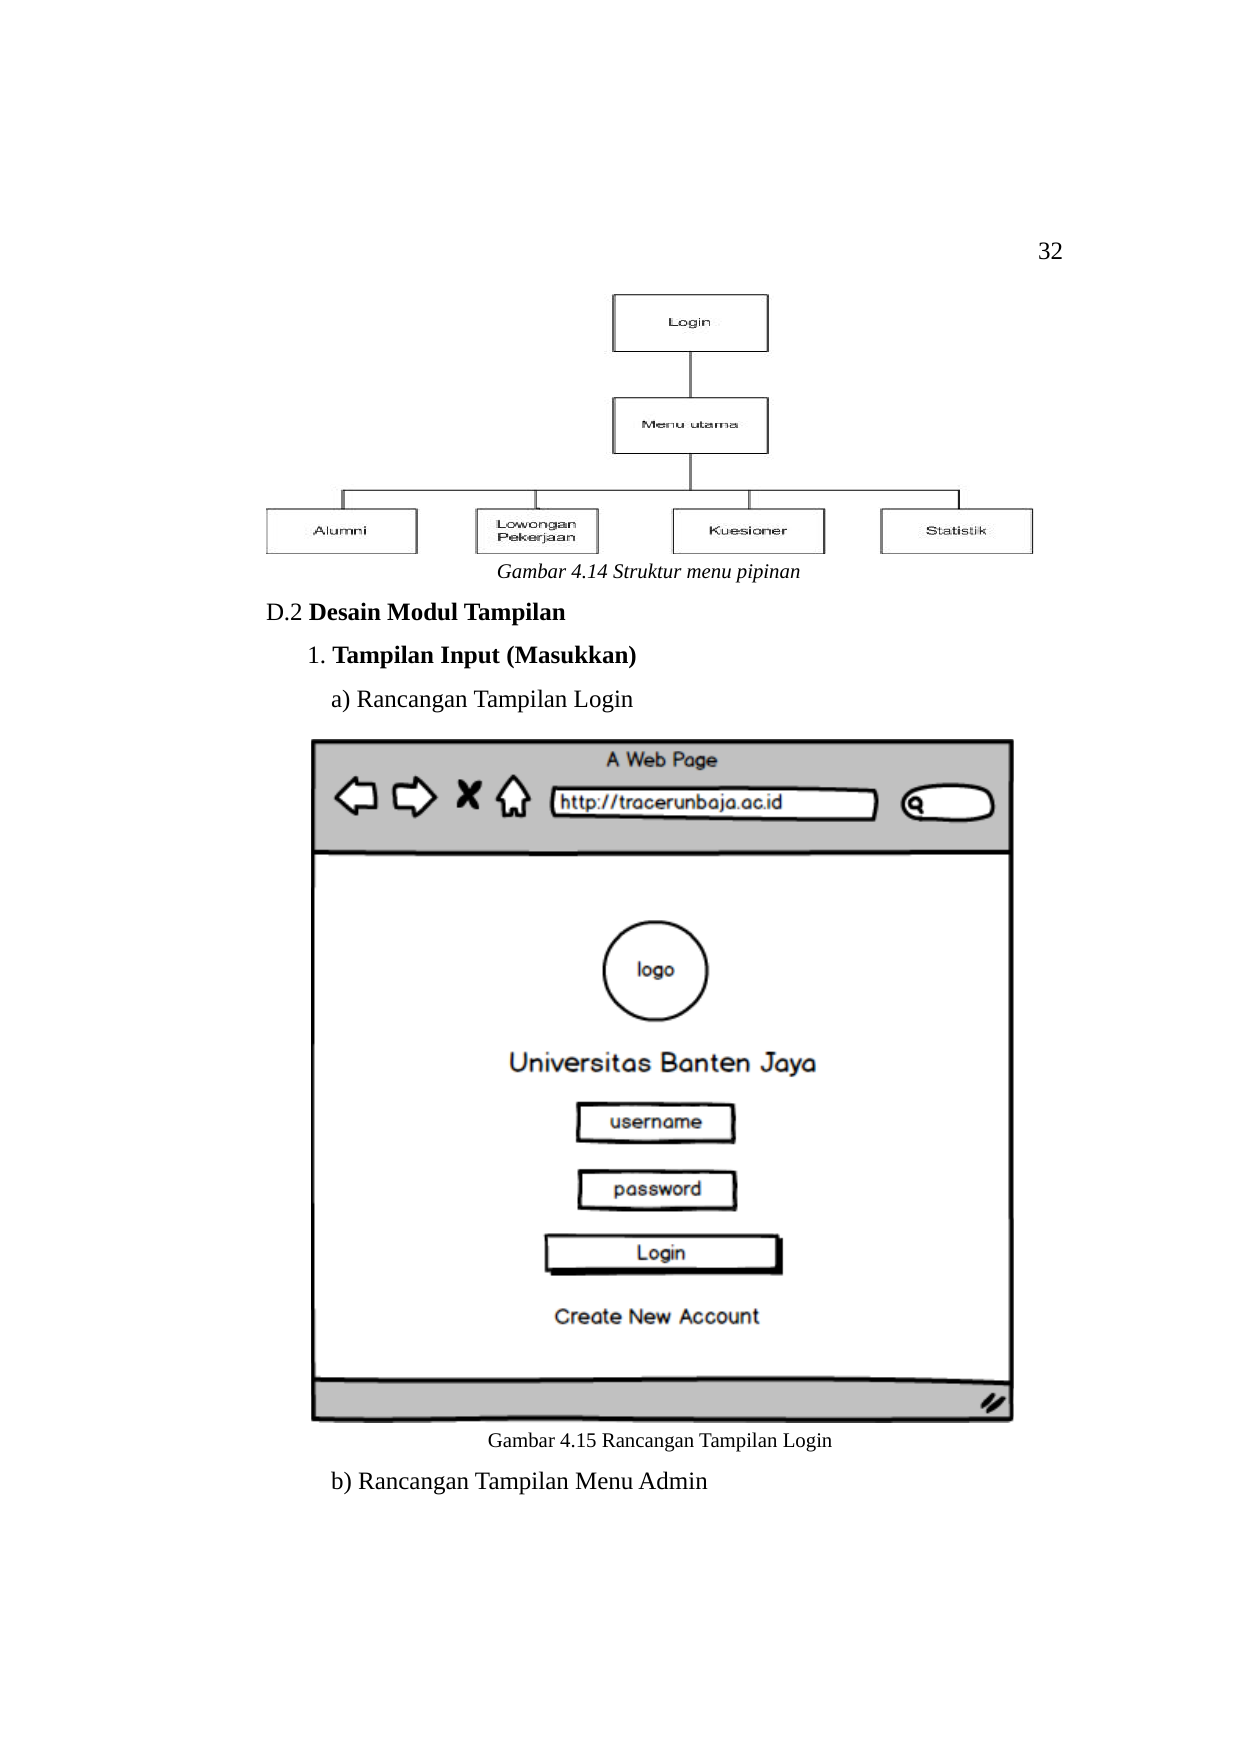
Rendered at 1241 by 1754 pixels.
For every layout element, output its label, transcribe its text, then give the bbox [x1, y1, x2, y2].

list D.2 Desain Modul Tampilan [266, 295, 1063, 626]
list b) Rancangan Tampilan Menu Admin [311, 727, 1063, 1495]
text Gambar 4.15 Rancangan Tampilan Login [311, 1423, 1014, 1452]
picture [311, 739, 1014, 1423]
picture [266, 294, 1034, 554]
text Gambar 4.14 Struktur menu pipinan [266, 554, 1033, 583]
list [266, 282, 1033, 294]
list 1. Tampilan Input (Masukkan) [307, 641, 1063, 669]
list a) Rancangan Tampilan Login [331, 684, 1063, 712]
